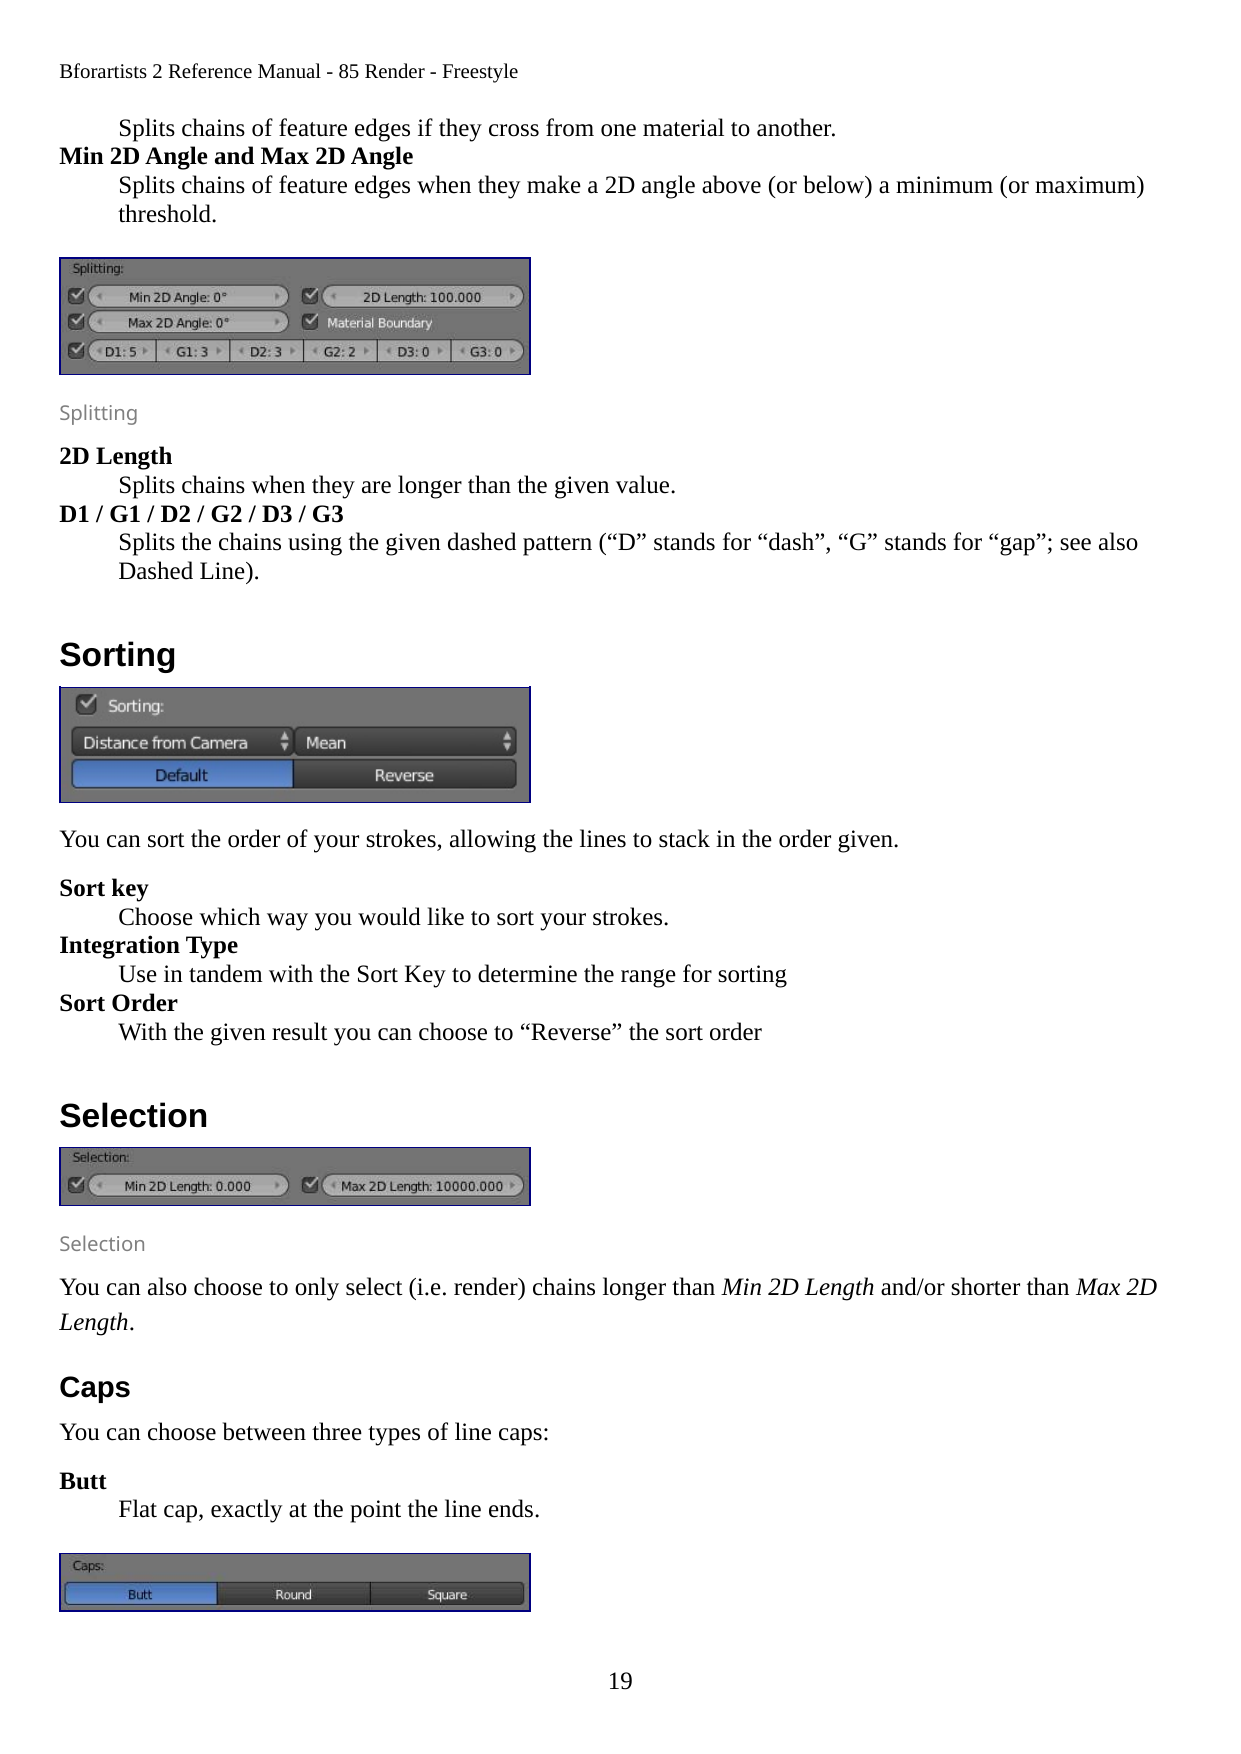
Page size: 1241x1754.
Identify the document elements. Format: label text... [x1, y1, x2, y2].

picture [61, 1148, 529, 1205]
list With the given result you can choose to “Reverse” the sort order [118, 1017, 1181, 1045]
subtitle D1 / G1 / D2 / G2 / D3 / G3 [59, 499, 1181, 527]
subtitle Sort Order [59, 988, 1181, 1017]
text You can also choose to only select (i.e. render) chains longer than Min 2D Length and/or shorter than Max 2D Length. [59, 1272, 1181, 1336]
subtitle Butt [59, 1466, 1181, 1494]
list Splits chains when they are longer than the given value. [118, 470, 1181, 499]
list Flat cap, exactly at the point the line ends. [118, 1494, 1181, 1523]
picture [61, 1554, 529, 1610]
list Splits chains of feature edges if they cross from one material to another. [118, 113, 1181, 141]
text Splitting [59, 395, 1181, 427]
subtitle Caps [59, 1370, 1181, 1404]
subtitle Integration Type [59, 930, 1181, 959]
subtitle Sorting [59, 635, 1181, 674]
subtitle 2D Length [59, 441, 1181, 470]
list Choose which way you would like to sort your strokes. [118, 902, 1181, 930]
subtitle Sort key [59, 873, 1181, 902]
list Splits chains of feature edges when they make a 2D angle above (or below) a minimum (or maximum) threshold. [118, 170, 1181, 228]
text Selection [59, 1226, 1181, 1258]
subtitle Min 2D Angle and Max 2D Angle [59, 141, 1181, 170]
picture [61, 259, 529, 374]
list Use in tandem with the Sort Key to determine the range for sorting [118, 959, 1181, 988]
picture [61, 688, 529, 802]
list Splits the chains using the given dashed pattern (“D” stands for “dash”, “G” stands for “gap”; see also Dashed Line). [118, 527, 1181, 585]
text You can sort the order of your strokes, allowing the lines to stack in the order given. [59, 824, 1181, 852]
text You can choose between three types of line caps: [59, 1417, 1181, 1445]
subtitle Selection [59, 1096, 1181, 1134]
